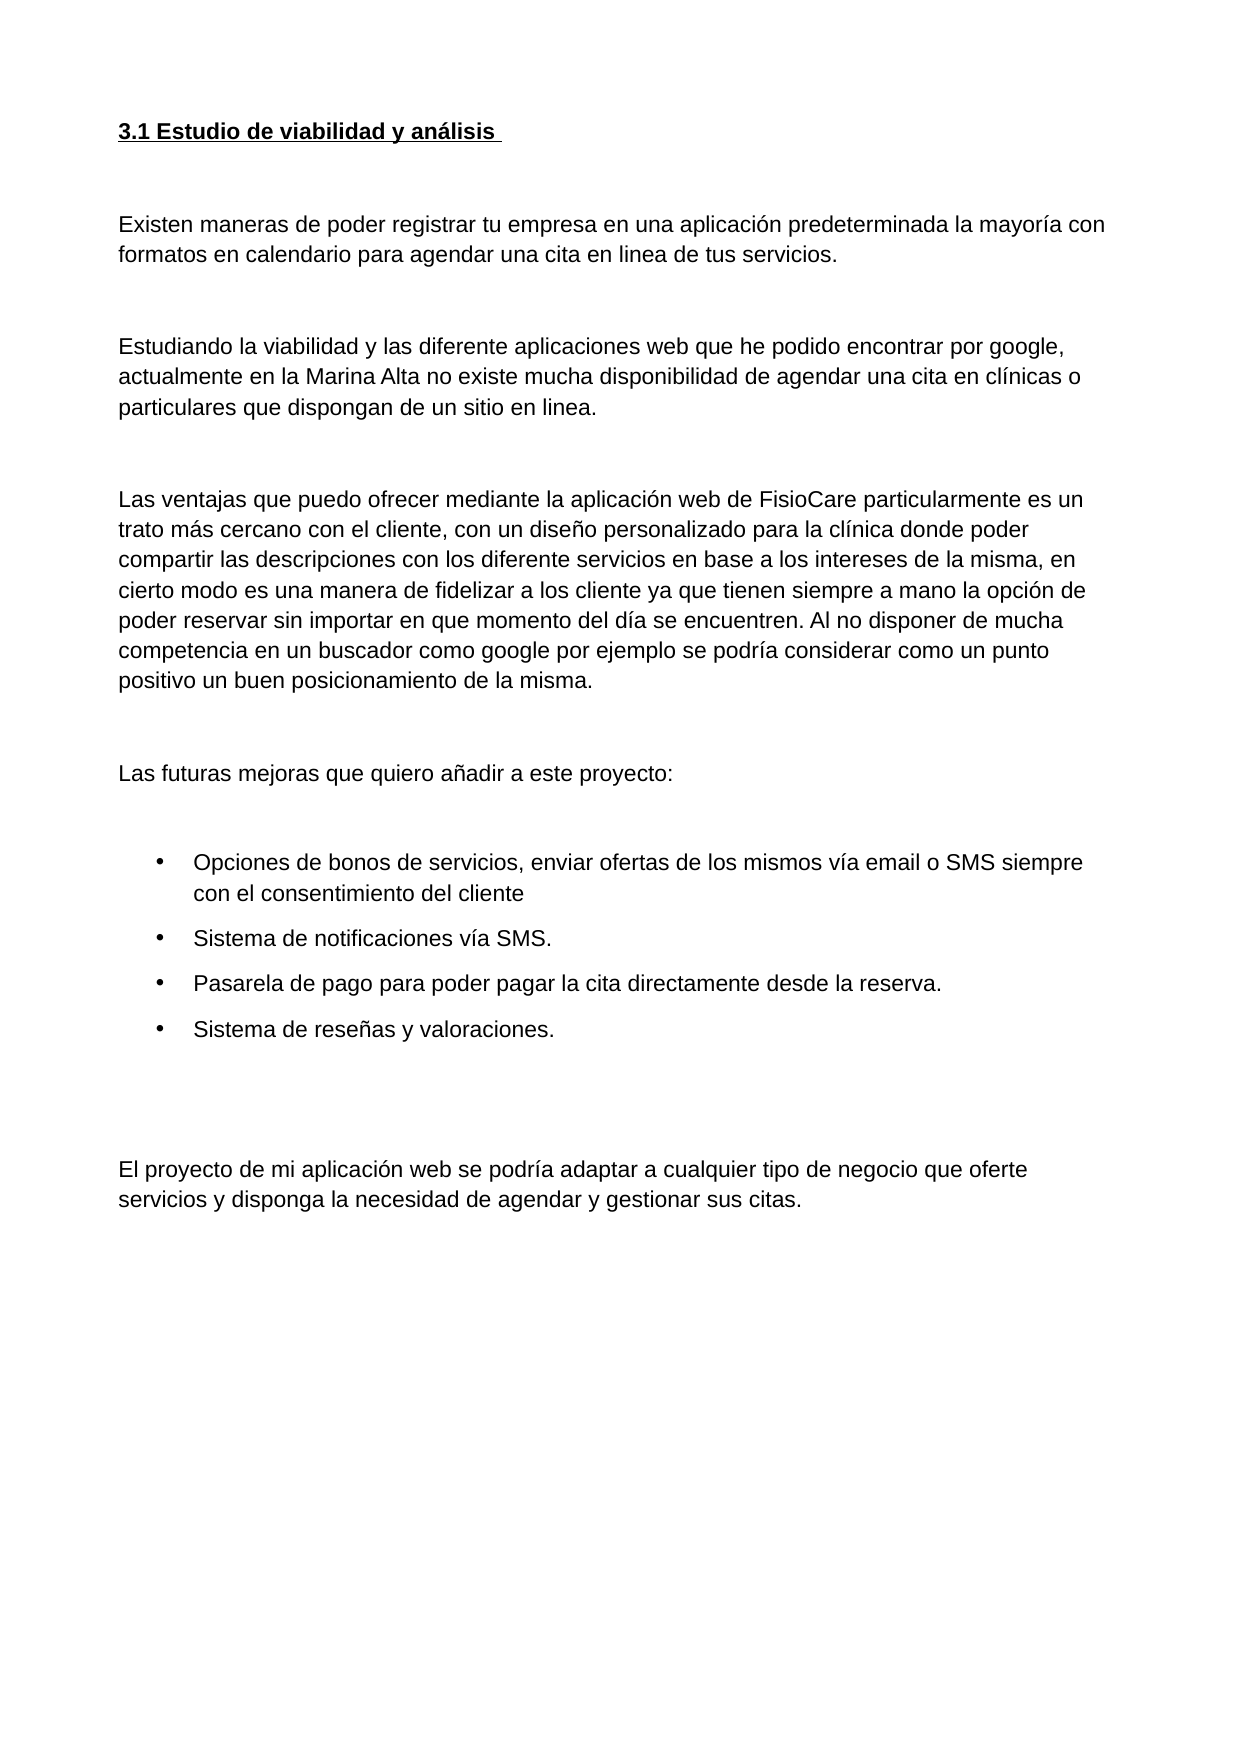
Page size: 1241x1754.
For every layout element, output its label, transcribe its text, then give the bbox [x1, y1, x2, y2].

text El proyecto de mi aplicación web se podría adaptar a cualquier tipo de negocio que oferte servicios y disponga la necesidad de agendar y gestionar sus citas. [118, 1156, 1122, 1213]
list Sistema de notificaciones vía SMS. [156, 925, 1122, 952]
list Pasarela de pago para poder pagar la cita directamente desde la reserva. [156, 970, 1122, 997]
text Las ventajas que puedo ofrecer mediante la aplicación web de FisioCare particularmente es un trato más cercano con el cliente, con un diseño personalizado para la clínica donde poder compartir las descripciones con los diferente servicios en base a los intereses de la misma, en cierto modo es una manera de fidelizar a los cliente ya que tienen siempre a mano la opción de poder reservar sin importar en que momento del día se encuentren. Al no disponer de mucha competencia en un buscador como google por ejemplo se podría considerar como un punto positivo un buen posicionamiento de la misma. [118, 486, 1122, 693]
text Existen maneras de poder registrar tu empresa en una aplicación predeterminada la mayoría con formatos en calendario para agendar una cita en linea de tus servicios. [118, 211, 1122, 267]
list Opciones de bonos de servicios, enviar ofertas de los mismos vía email o SMS siempre con el consentimiento del cliente [156, 849, 1122, 906]
text Las futuras mejoras que quiero añadir a este proyecto: [118, 759, 1122, 786]
text Estudiando la viabilidad y las diferente aplicaciones web que he podido encontrar por google, actualmente en la Marina Alta no existe mucha disponibilidad de agendar una cita en clínicas o particulares que dispongan de un sitio en linea. [118, 333, 1122, 420]
text 3.1 Estudio de viabilidad y análisis [118, 118, 1122, 144]
list Sistema de reseñas y valoraciones. [156, 1016, 1122, 1042]
